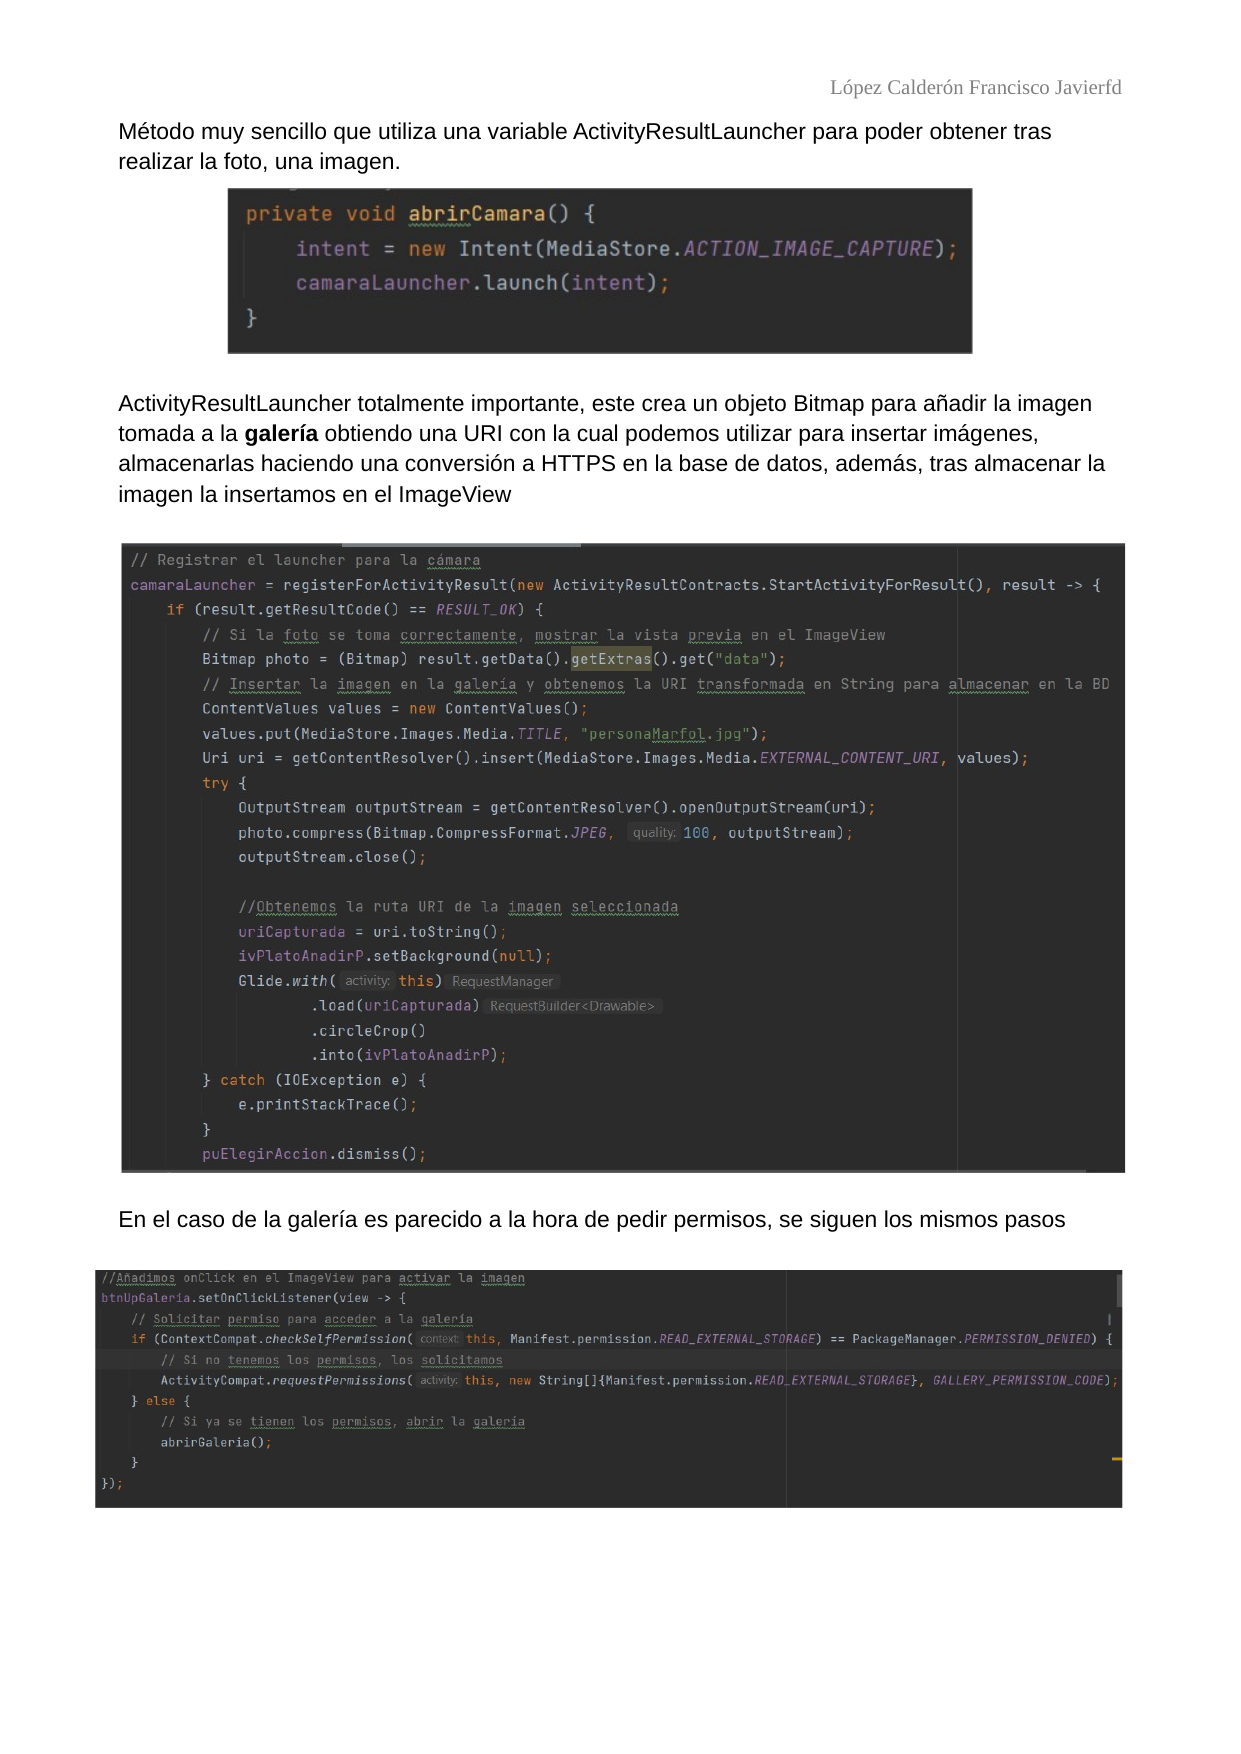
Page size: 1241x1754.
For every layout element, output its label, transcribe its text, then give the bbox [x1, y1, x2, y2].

text ActivityResultLauncher totalmente importante, este crea un objeto Bitmap para añadir la imagen tomada a la galería obtiendo una URI con la cual podemos utilizar para insertar imágenes, almacenarlas haciendo una conversión a HTTPS en la base de datos, además, tras almacenar la imagen la insertamos en el ImageView [118, 390, 1122, 507]
picture [95, 1270, 1123, 1508]
text Método muy sencillo que utiliza una variable ActivityResultLauncher para poder obtener tras realizar la foto, una imagen. [118, 118, 1122, 175]
picture [121, 543, 1126, 1173]
picture [227, 188, 973, 354]
text En el caso de la galería es parecido a la hora de pedir permisos, se siguen los mismos pasos [118, 1206, 1122, 1232]
